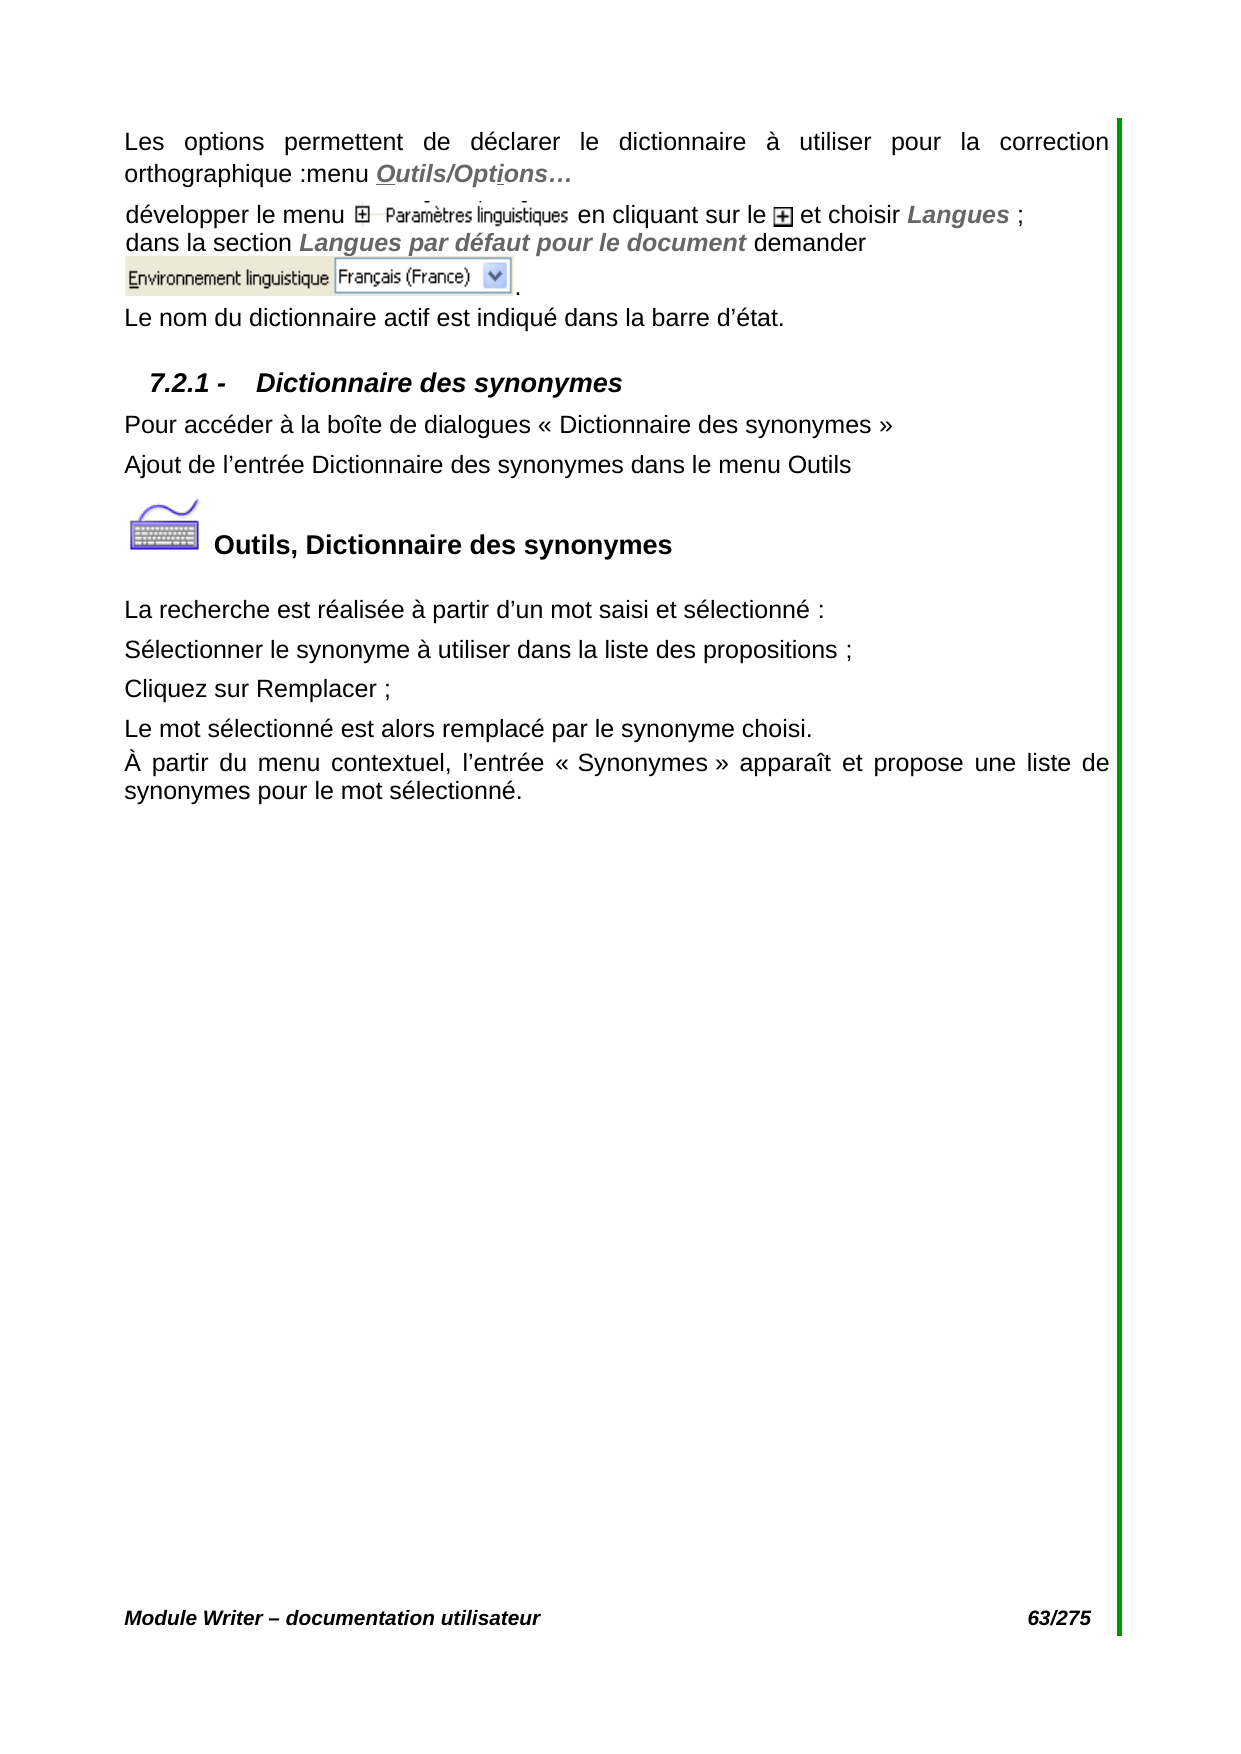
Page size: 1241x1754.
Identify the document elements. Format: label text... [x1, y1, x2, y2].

text Sélectionner le synonyme à utiliser dans la liste des propositions ; [124, 636, 1111, 663]
text Cliquez sur Remplacer ; [124, 675, 1111, 703]
text La recherche est réalisée à partir d’un mot saisi et sélectionné : [124, 596, 1111, 624]
text Pour accéder à la boîte de dialogues « Dictionnaire des synonymes » [124, 411, 1111, 439]
list dans la section Langues par défaut pour le document demander . [125, 229, 1111, 300]
text Ajout de l’entrée Dictionnaire des synonymes dans le menu Outils [124, 451, 1111, 478]
text Outils, Dictionnaire des synonymes [202, 530, 1111, 560]
text Le nom du dictionnaire actif est indiqué dans la barre d’état. [124, 300, 1111, 333]
picture [127, 488, 202, 564]
list développer le menu en cliquant sur le et choisir Langues ; [125, 201, 1111, 229]
picture [773, 207, 793, 227]
subtitle Dictionnaire des synonymes [149, 368, 1111, 398]
text À partir du menu contextuel, l’entrée « Synonymes » apparaît et propose une liste de synonymes pour le mot sélectionné. [124, 749, 1111, 804]
text Les options permettent de déclarer le dictionnaire à utiliser pour la correction orthographique :menu Outils/Options… [124, 124, 1111, 189]
text Le mot sélectionné est alors remplacé par le synonyme choisi. [124, 715, 1111, 743]
